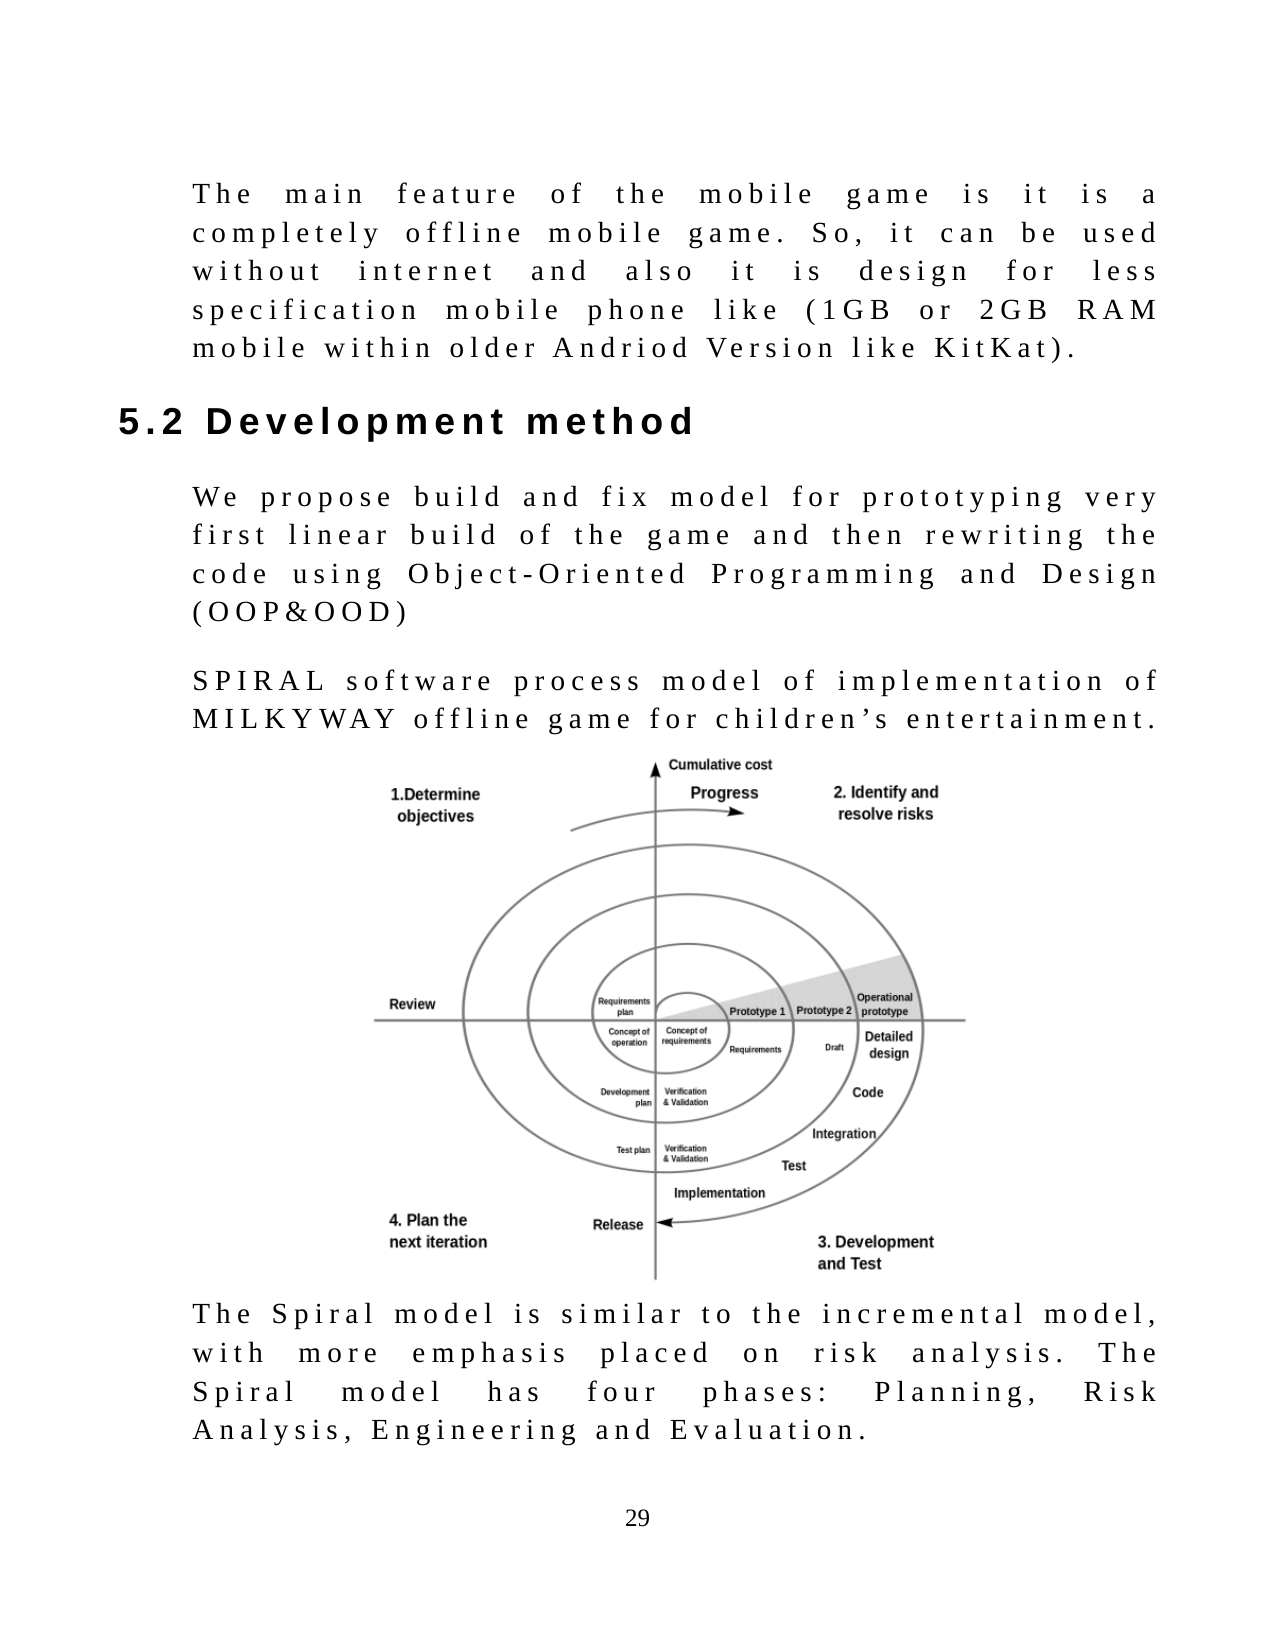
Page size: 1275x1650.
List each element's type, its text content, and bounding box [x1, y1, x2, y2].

text The Spiral model is similar to the incremental model, with more emphasis placed on risk analysis. The Spiral model has four phases: Planning, Risk Analysis, Engineering and Evaluation. [192, 770, 1157, 1446]
text The main feature of the mobile game is it is a completely offline mobile game. So, it can be used without internet and also it is design for less specification mobile phone like (1GB or 2GB RAM mobile within older Andriod Version like KitKat). [192, 176, 1157, 364]
text We propose build and fix model for prototyping very first linear build of the game and then rewriting the code using Object-Oriented Programming and Design (OOP&OOD) [192, 479, 1157, 628]
picture [347, 751, 984, 1292]
subtitle 5.2 Development method [118, 399, 1157, 442]
text SPIRAL software process model of implementation of MILKYWAY offline game for children’s entertainment. [192, 663, 1157, 735]
